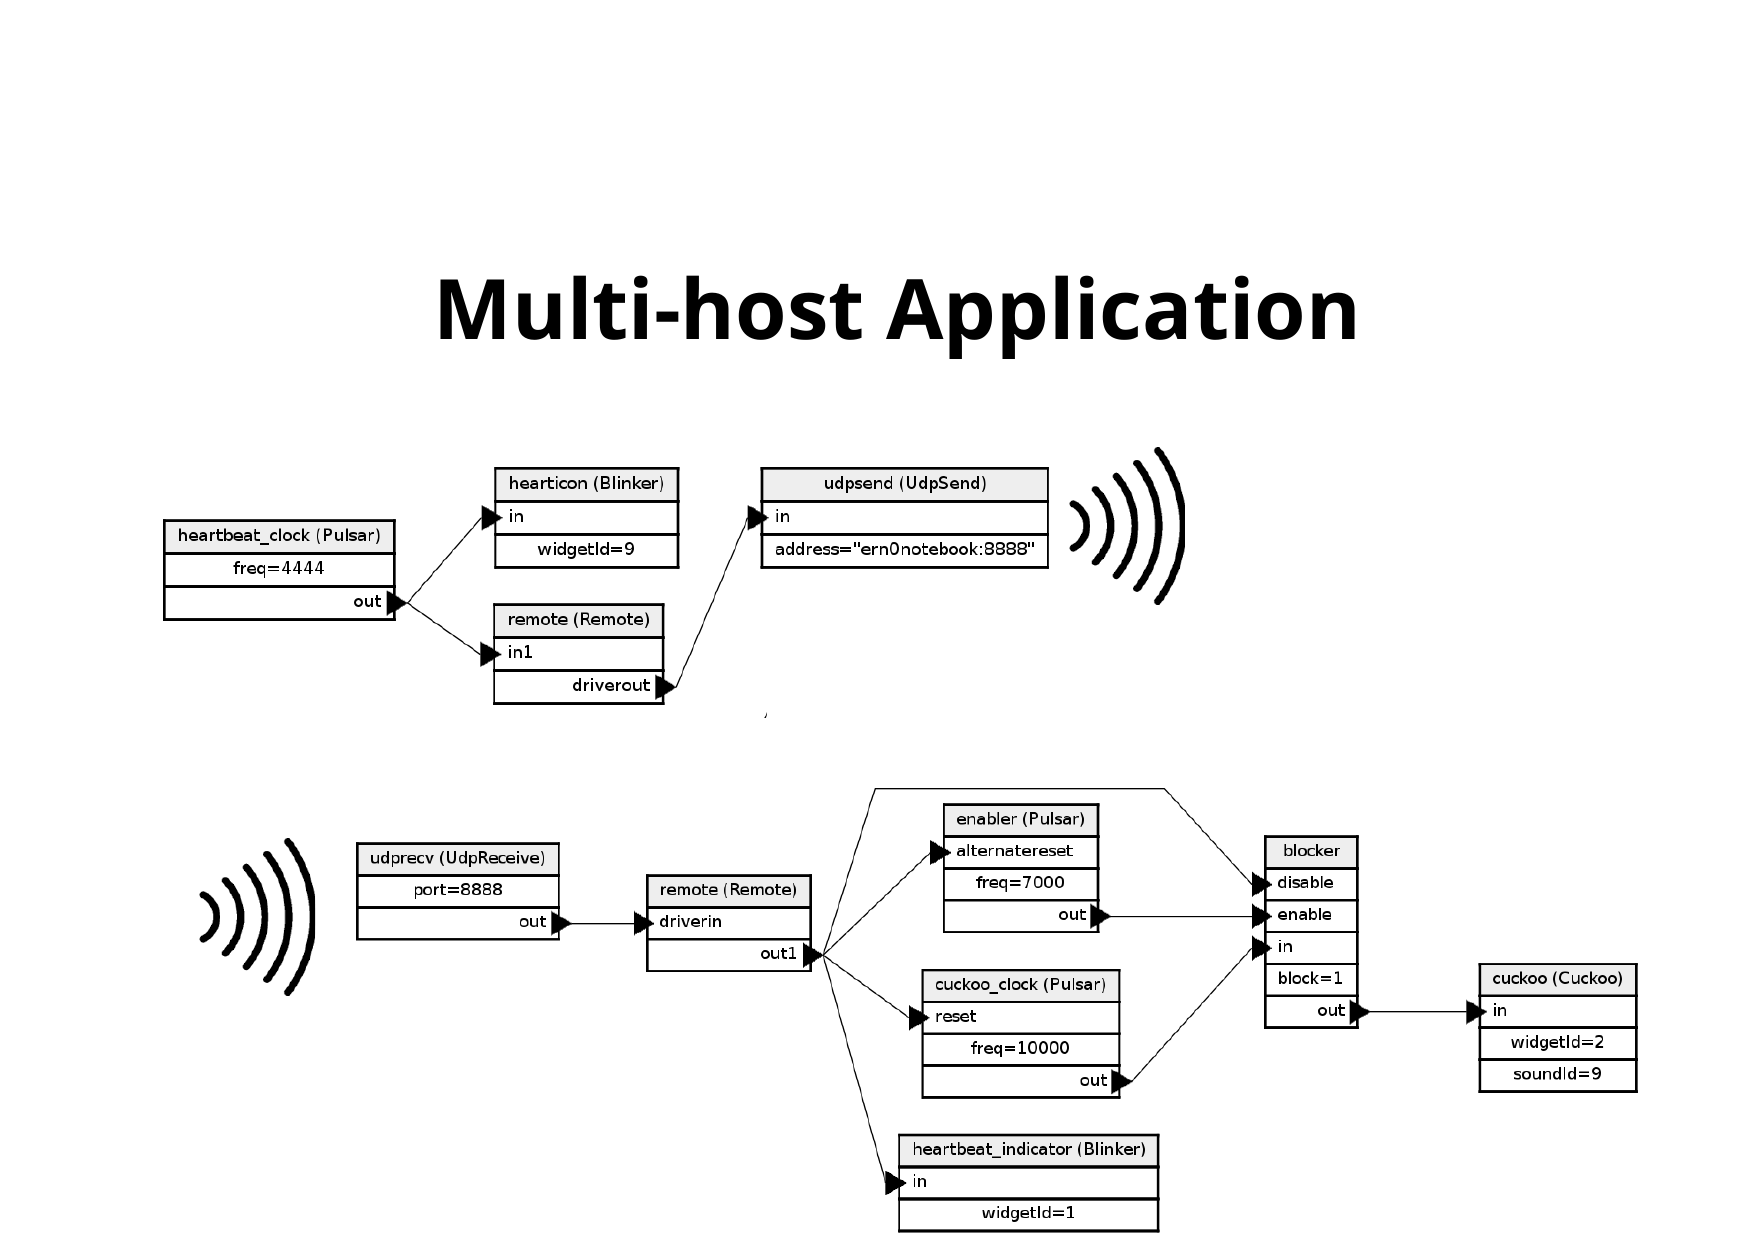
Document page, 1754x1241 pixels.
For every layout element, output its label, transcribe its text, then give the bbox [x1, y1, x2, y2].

picture [188, 831, 316, 1002]
text Multi-host Application [96, 251, 1699, 364]
picture [347, 771, 1648, 1241]
picture [150, 440, 1185, 719]
